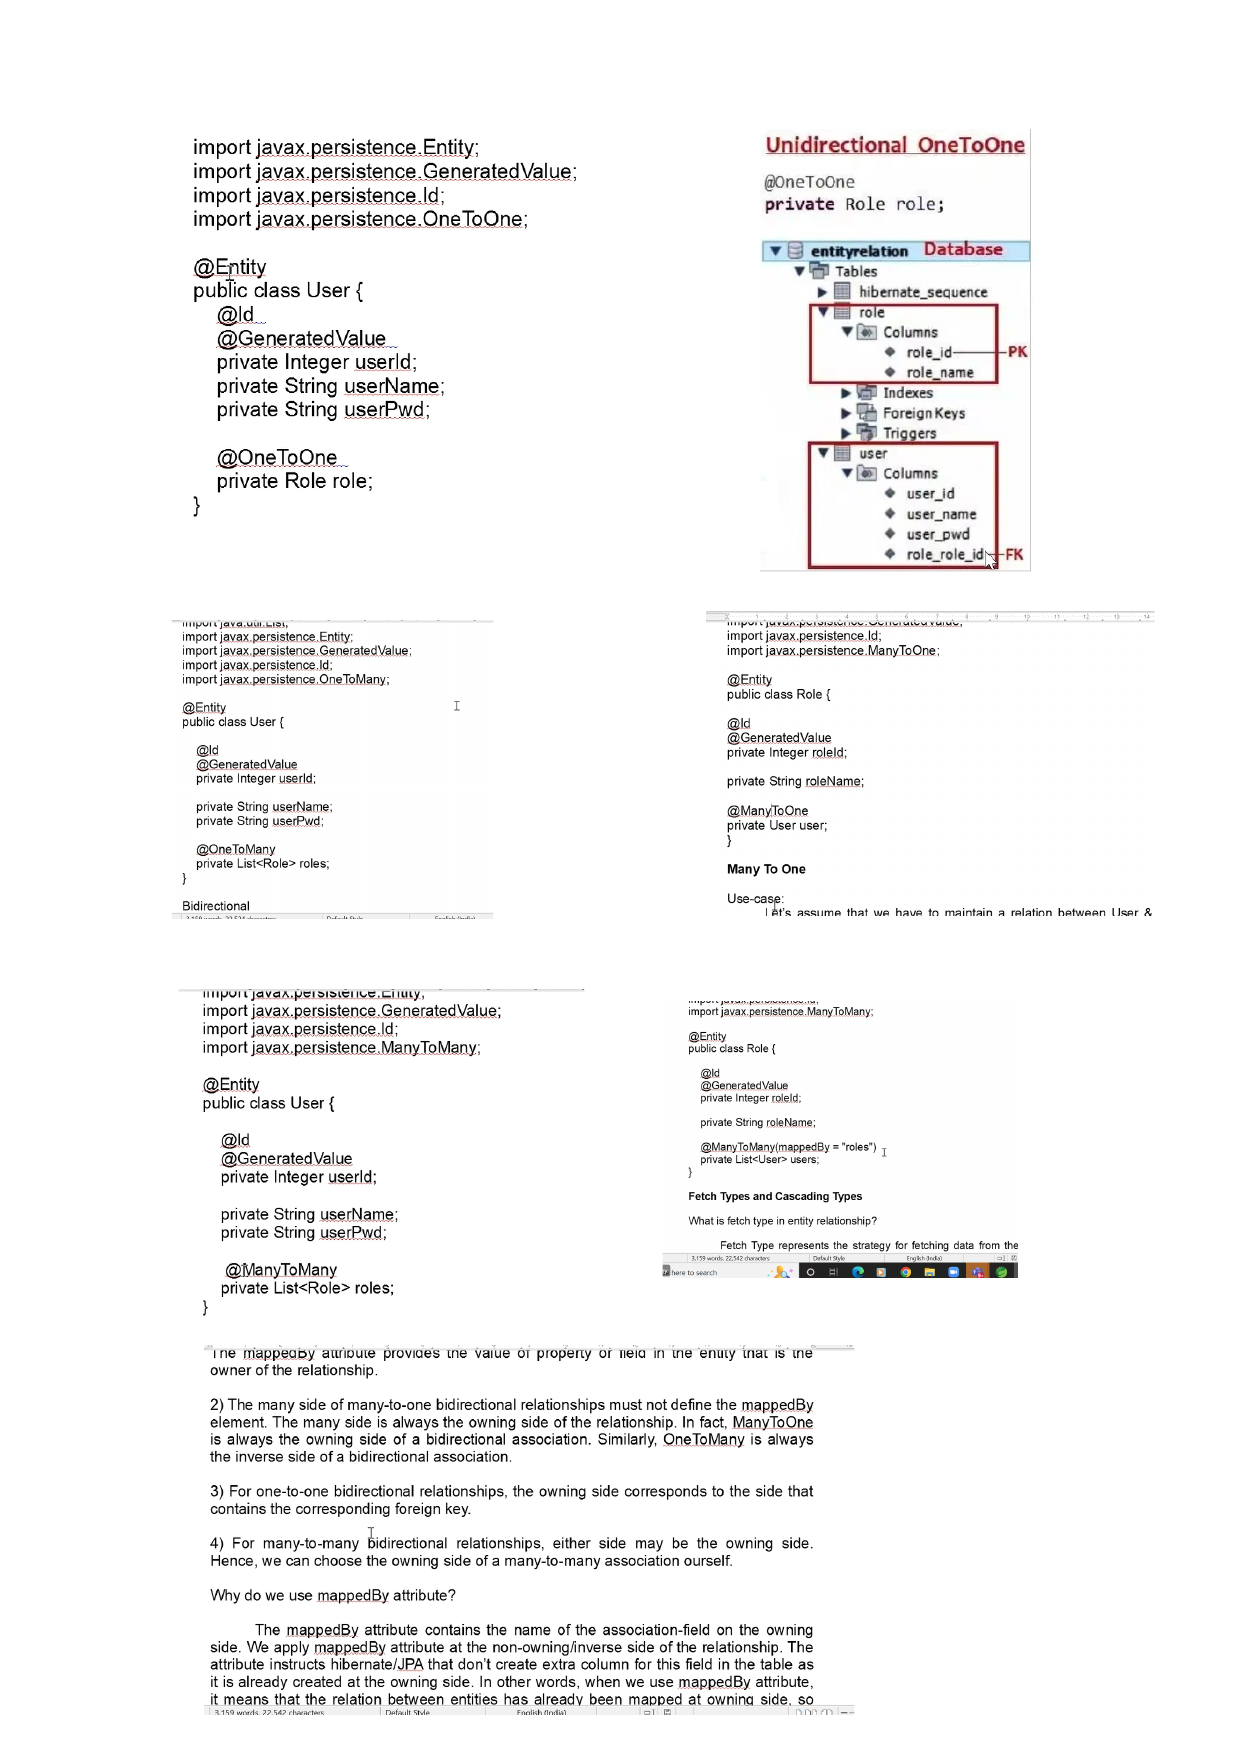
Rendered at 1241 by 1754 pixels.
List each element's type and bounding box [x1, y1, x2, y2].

picture [171, 620, 494, 919]
picture [155, 125, 682, 534]
picture [178, 989, 585, 1339]
picture [717, 118, 1131, 584]
picture [662, 1001, 1018, 1278]
picture [706, 611, 1155, 916]
picture [204, 1345, 855, 1715]
